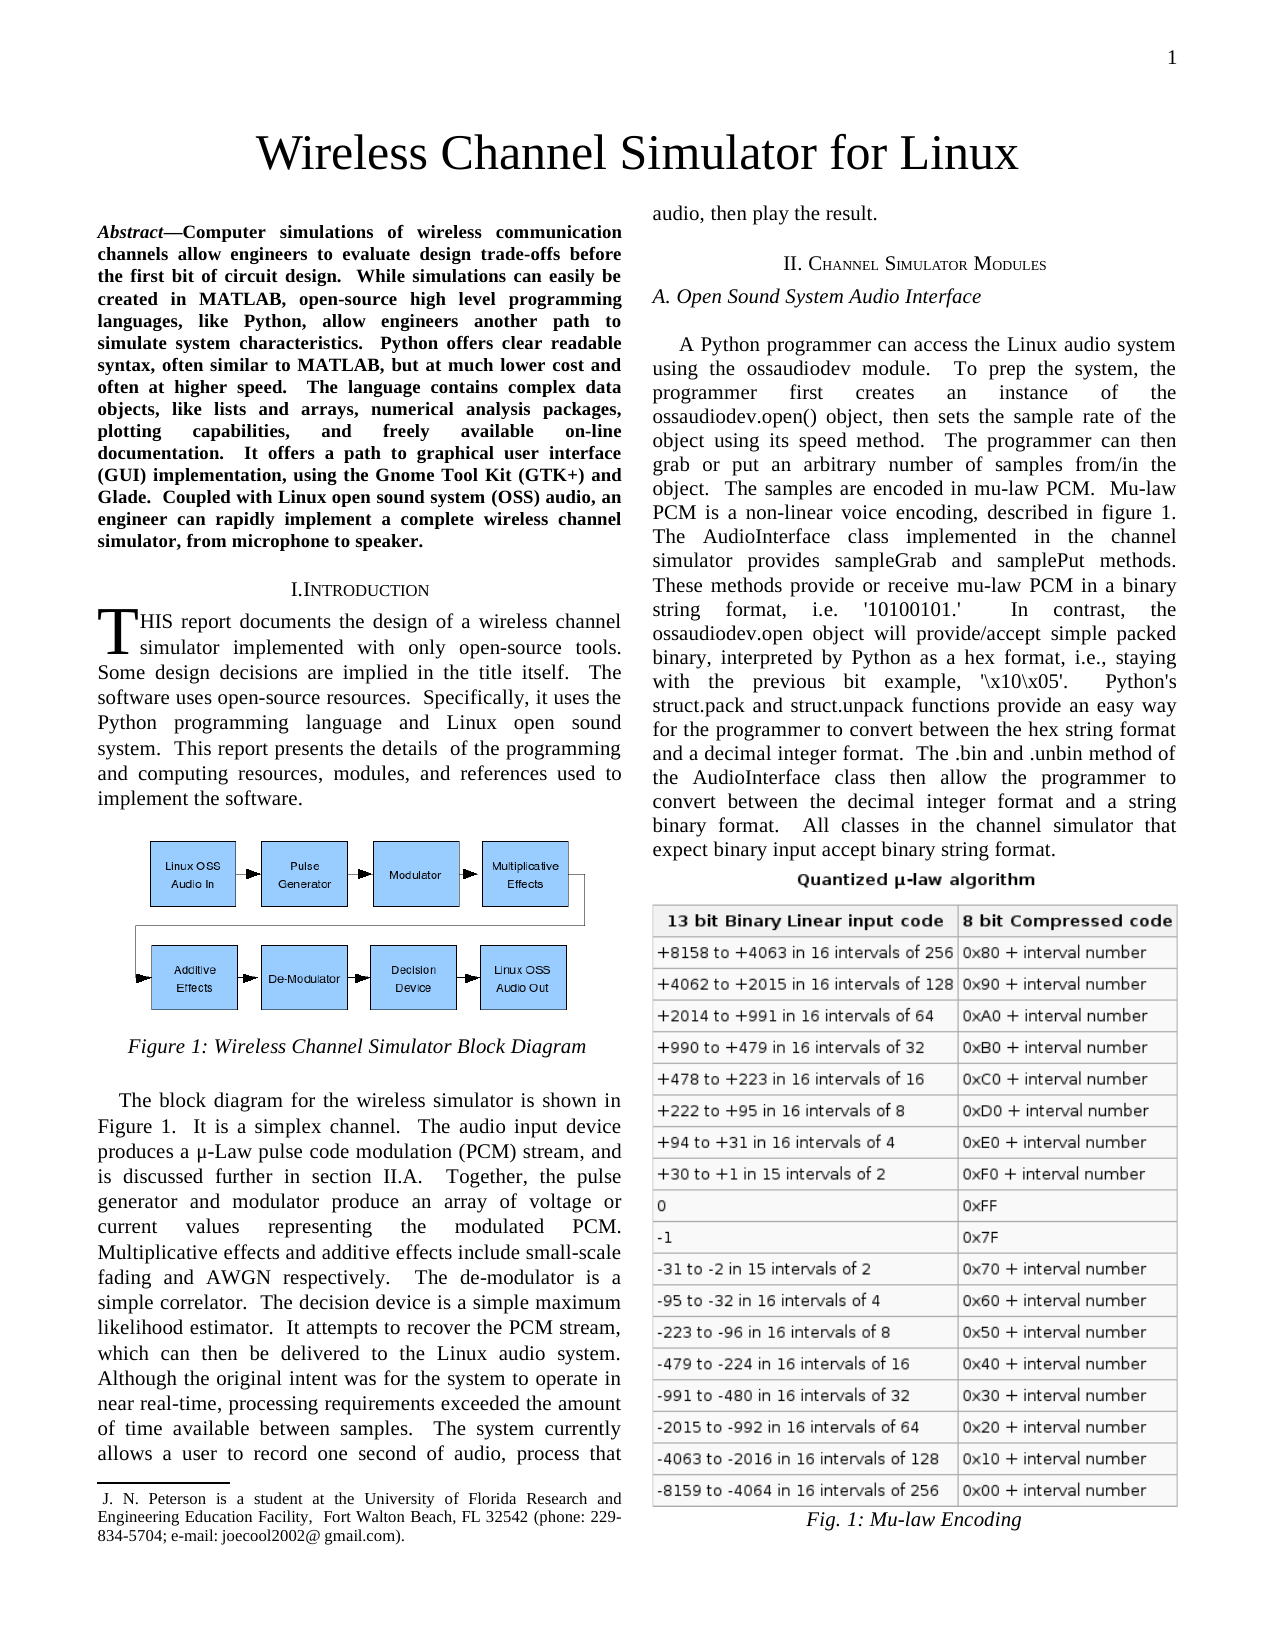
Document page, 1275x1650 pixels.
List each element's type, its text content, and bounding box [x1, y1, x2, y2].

text J. N. Peterson is a student at the University of Florida Research and Engineering Education Facility, Fort Walton Beach, FL 32542 (phone: 229-834-5704; e-mail: joecool2002@ gmail.com). [97, 1489, 622, 1545]
text Figure 1: Wireless Channel Simulator Block Diagram [128, 1010, 593, 1058]
text Fig. 1: Mu-law Encoding [652, 1507, 1177, 1531]
text A Python programmer can access the Linux audio system using the ossaudiodev module. To prep the system, the programmer first creates an instance of the ossaudiodev.open() object, then sets the sample rate of the object using its speed method. The programmer can then grab or put an arbitrary number of samples from/in the object. The samples are encoded in mu-law PCM. Mu-law PCM is a non-linear voice encoding, described in figure 1. The AudioInterface class implemented in the channel simulator provides sampleGrab and samplePut methods. These methods provide or receive mu-law PCM in a binary string format, i.e. '10100101.' In contrast, the ossaudiodev.open object will provide/accept simple packed binary, interpreted by Python as a hex format, i.e., staying with the previous bit example, '\x10\x05'. Python's struct.pack and struct.unpack functions provide an easy way for the programmer to convert between the hex string format and a decimal integer format. The .bin and .unbin method of the AudioInterface class then allow the programmer to convert between the decimal integer format and a string binary format. All classes in the channel simulator that expect binary input accept binary string format. [652, 332, 1177, 861]
picture [127, 841, 593, 1010]
text The block diagram for the wireless simulator is shown in Figure 1. It is a simplex channel. The audio input device produces a μ-Law pulse code modulation (PCM) stream, and is discussed further in section II.A. Together, the pulse generator and modulator produce an array of voltage or current values representing the modulated PCM. Multiplicative effects and additive effects include small-scale fading and AWGN respectively. The de-modulator is a simple correlator. The decision device is a simple maximum likelihood estimator. It attempts to recover the PCM stream, which can then be delivered to the Linux audio system. Although the original intent was for the system to operate in near real-time, processing requirements exceeded the amount of time available between samples. The system currently allows a user to record one second of audio, process that audio, then play the result. [97, 836, 622, 1465]
subtitle Channel Simulator Modules [652, 251, 1177, 275]
title Wireless Channel Simulator for Linux [150, 123, 1125, 180]
subtitle INTRODUCTION [97, 577, 622, 601]
text THIS report documents the design of a wireless channel simulator implemented with only open-source tools. Some design decisions are implied in the title itself. The software uses open-source resources. Specifically, it uses the Python programming language and Linux open sound system. This report presents the details of the programming and computing resources, modules, and references used to implement the software. [97, 609, 622, 810]
text The block diagram for the wireless simulator is shown in Figure 1. It is a simplex channel. The audio input device produces a μ-Law pulse code modulation (PCM) stream, and is discussed further in section II.A. Together, the pulse generator and modulator produce an array of voltage or current values representing the modulated PCM. Multiplicative effects and additive effects include small-scale fading and AWGN respectively. The de-modulator is a simple correlator. The decision device is a simple maximum likelihood estimator. It attempts to recover the PCM stream, which can then be delivered to the Linux audio system. Although the original intent was for the system to operate in near real-time, processing requirements exceeded the amount of time available between samples. The system currently allows a user to record one second of audio, process that audio, then play the result. [652, 105, 1177, 225]
picture [652, 873, 1178, 1507]
text Abstract—Computer simulations of wireless communication channels allow engineers to evaluate design trade-offs before the first bit of circuit design. While simulations can easily be created in MATLAB, open-source high level programming languages, like Python, allow engineers another path to simulate system characteristics. Python offers clear readable syntax, often similar to MATLAB, but at much lower cost and often at higher speed. The language contains complex data objects, like lists and arrays, numerical analysis packages, plotting capabilities, and freely available on-line documentation. It offers a path to graphical user interface (GUI) implementation, using the Gnome Tool Kit (GTK+) and Glade. Coupled with Linux open sound system (OSS) audio, an engineer can rapidly implement a complete wireless channel simulator, from microphone to speaker. [97, 221, 622, 552]
text A. Open Sound System Audio Interface [652, 284, 1177, 308]
